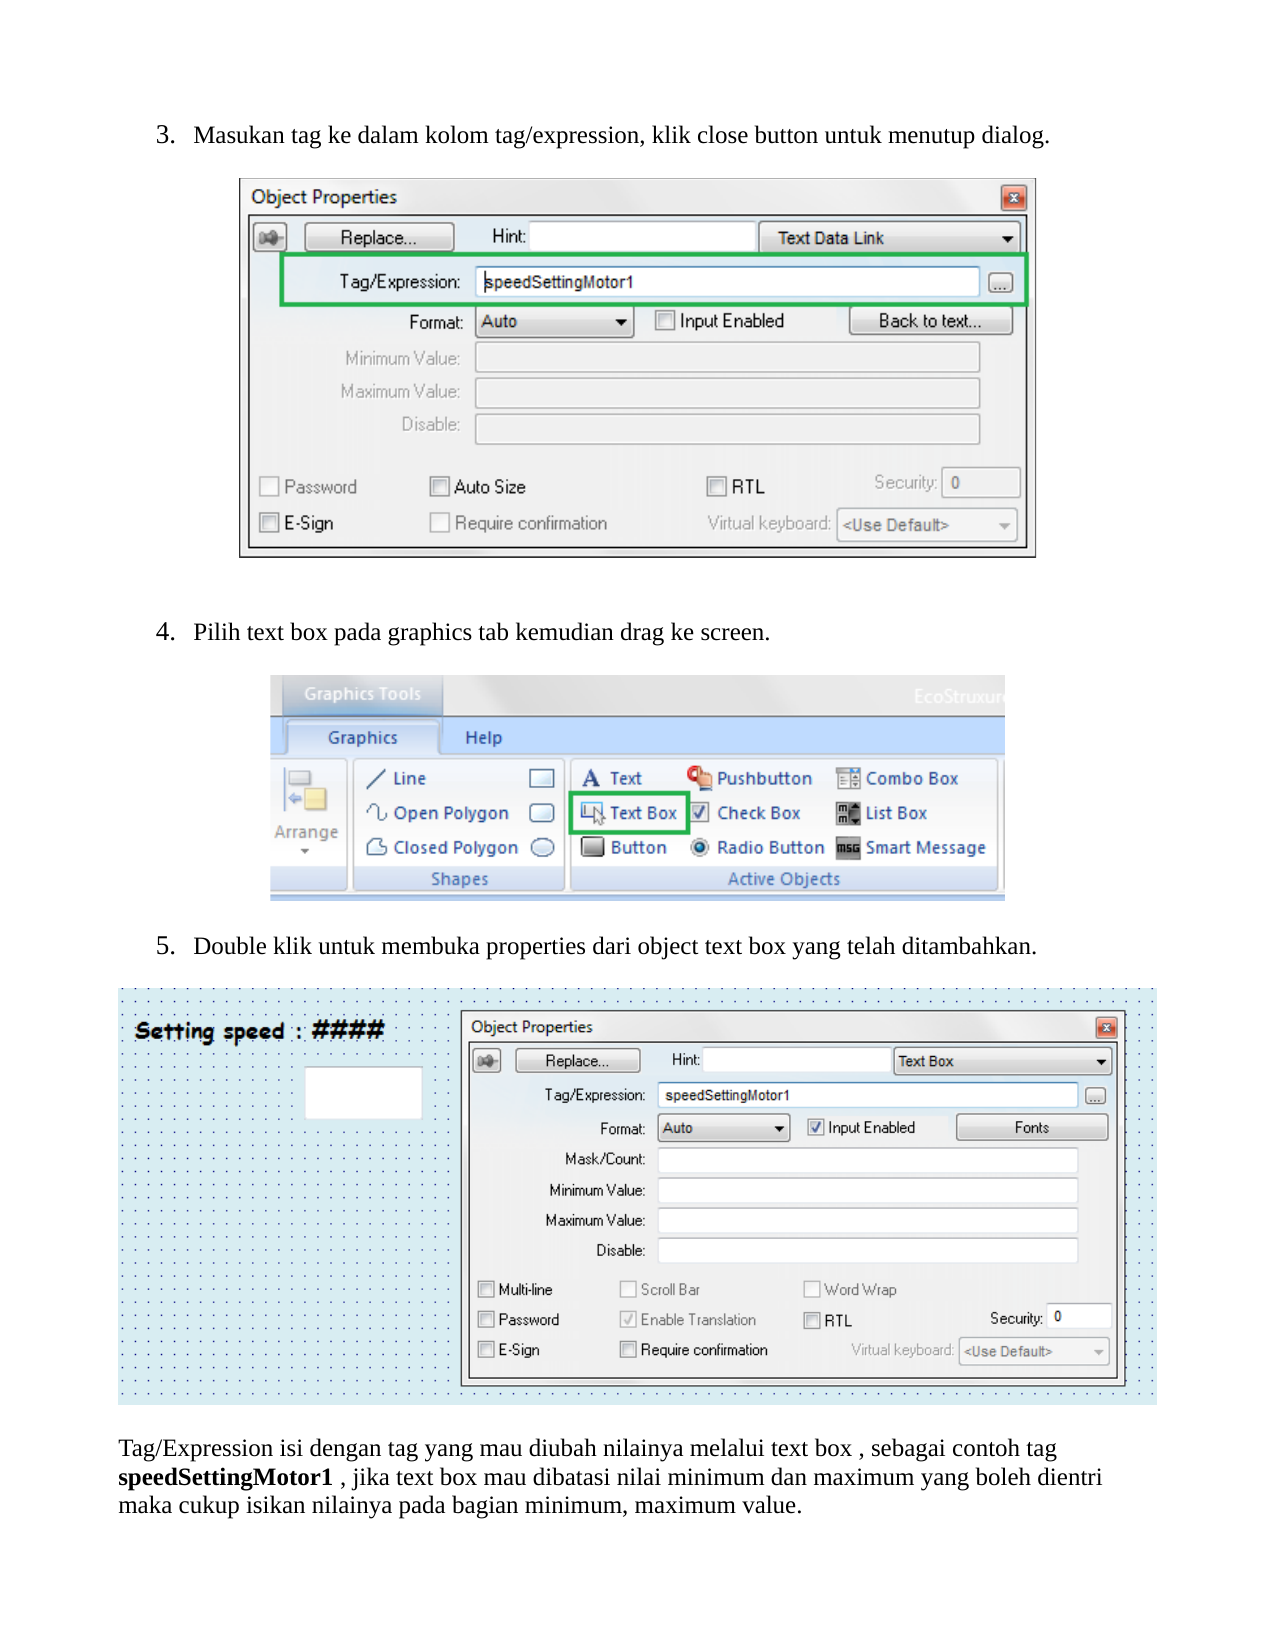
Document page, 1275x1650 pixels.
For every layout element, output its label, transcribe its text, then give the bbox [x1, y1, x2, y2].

picture [118, 988, 1157, 1405]
list Pilih text box pada graphics tab kemudian drag ke screen. [156, 615, 1157, 646]
list Masukan tag ke dalam kolom tag/expression, klik close button untuk menutup dialog. [156, 118, 1157, 149]
text Tag/Expression isi dengan tag yang mau diubah nilainya melalui text box , sebagai contoh tag speedSettingMotor1 , jika text box mau dibatasi nilai minimum dan maximum yang boleh dientri maka cukup isikan nilainya pada bagian minimum, maximum value. [118, 1433, 1157, 1519]
picture [239, 178, 1037, 558]
list Double klik untuk membuka properties dari object text box yang telah ditambahkan. [156, 929, 1157, 960]
picture [270, 675, 1005, 901]
